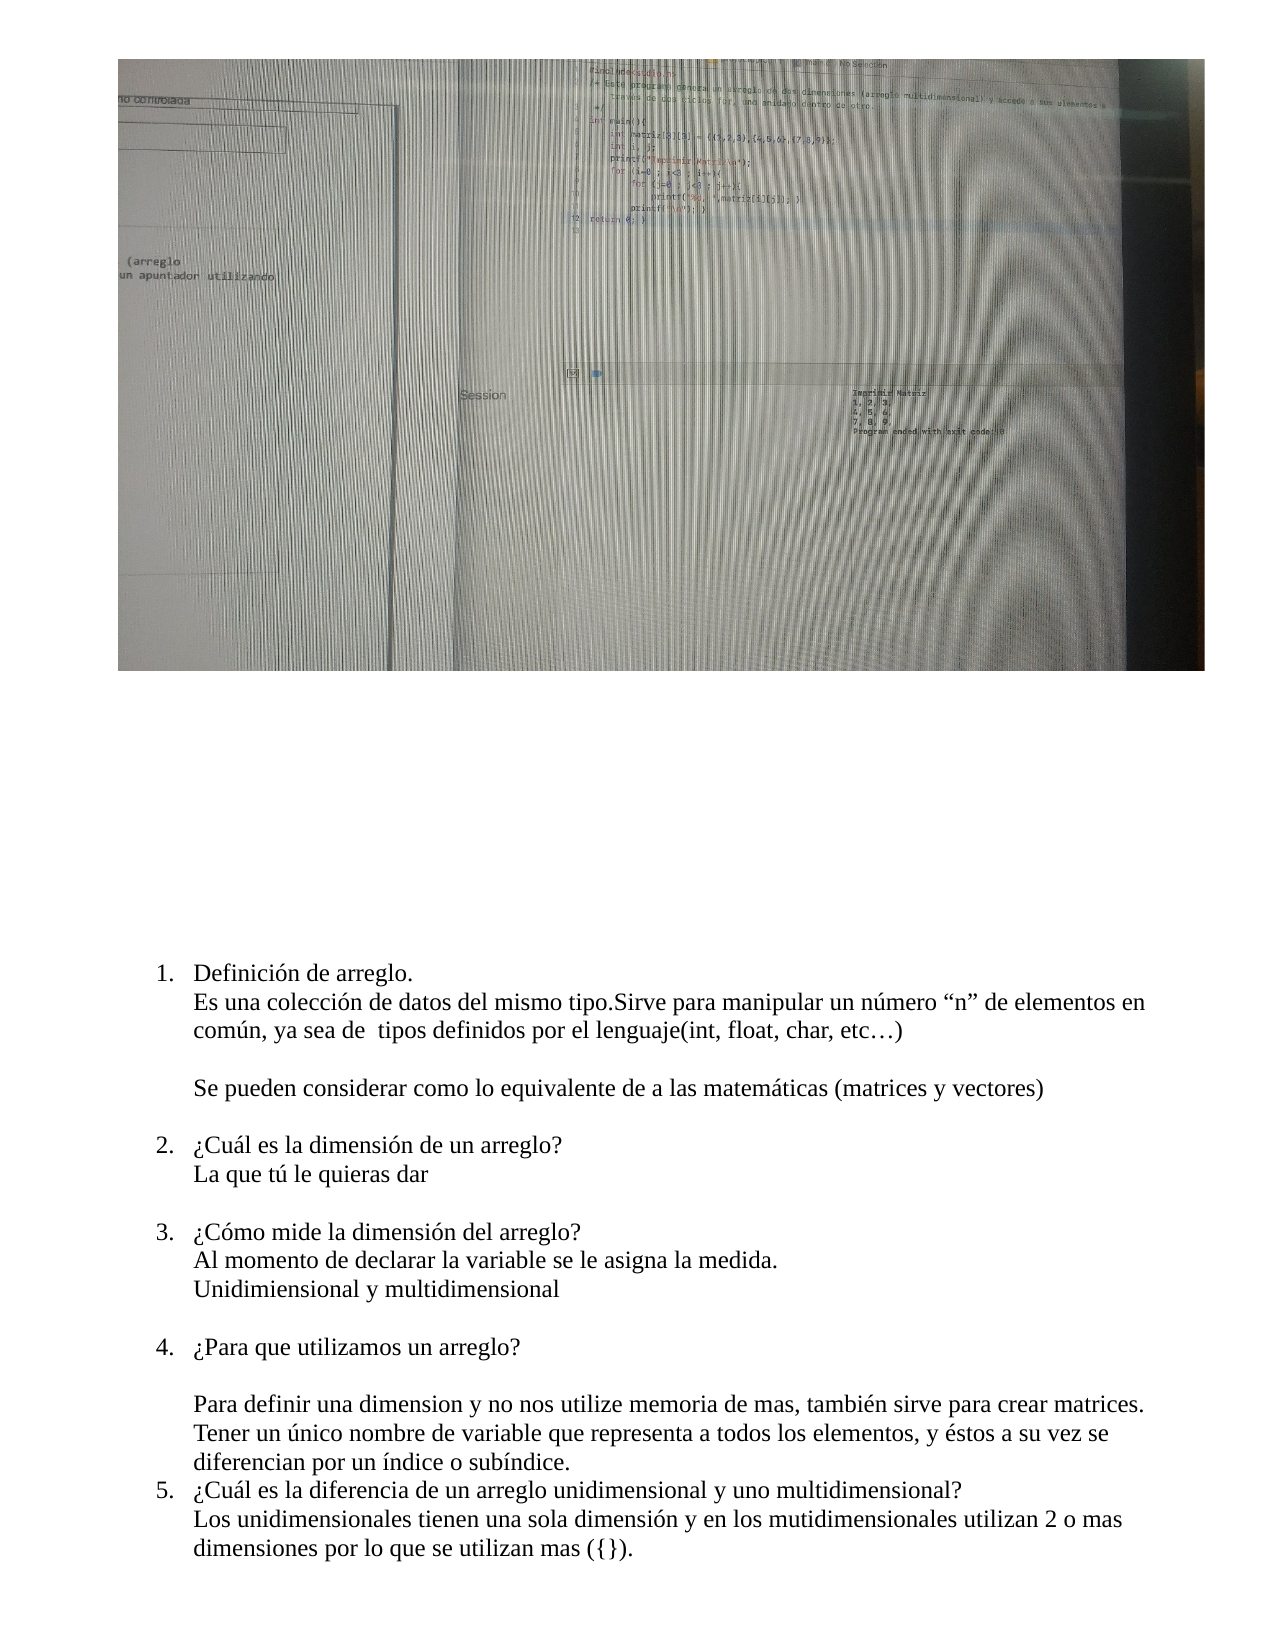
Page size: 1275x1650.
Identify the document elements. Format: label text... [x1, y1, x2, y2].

list Se pueden considerar como lo equivalente de a las matemáticas (matrices y vectores) [193, 1073, 1205, 1102]
list Los unidimensionales tienen una sola dimensión y en los mutidimensionales utilizan 2 o mas dimensiones por lo que se utilizan mas ({}). [193, 1504, 1205, 1562]
list La que tú le quieras dar [193, 1159, 1205, 1188]
list ¿Cuál es la dimensión de un arreglo? [156, 1130, 1205, 1159]
list Para definir una dimension y no nos utilize memoria de mas, también sirve para crear matrices. [193, 1389, 1205, 1418]
list ¿Para que utilizamos un arreglo? [156, 1332, 1205, 1360]
list Definición de arreglo. [156, 958, 1205, 987]
list Al momento de declarar la variable se le asigna la medida. [193, 1245, 1205, 1274]
list ¿Cuál es la diferencia de un arreglo unidimensional y uno multidimensional? [156, 1475, 1205, 1504]
list Es una colección de datos del mismo tipo.Sirve para manipular un número “n” de elementos en común, ya sea de tipos definidos por el lenguaje(int, float, char, etc…) [193, 987, 1205, 1044]
list Tener un único nombre de variable que representa a todos los elementos, y éstos a su vez se diferencian por un índice o subíndice. [193, 1418, 1205, 1475]
list ¿Cómo mide la dimensión del arreglo? [156, 1217, 1205, 1245]
list Unidimiensional y multidimensional [193, 1274, 1205, 1303]
